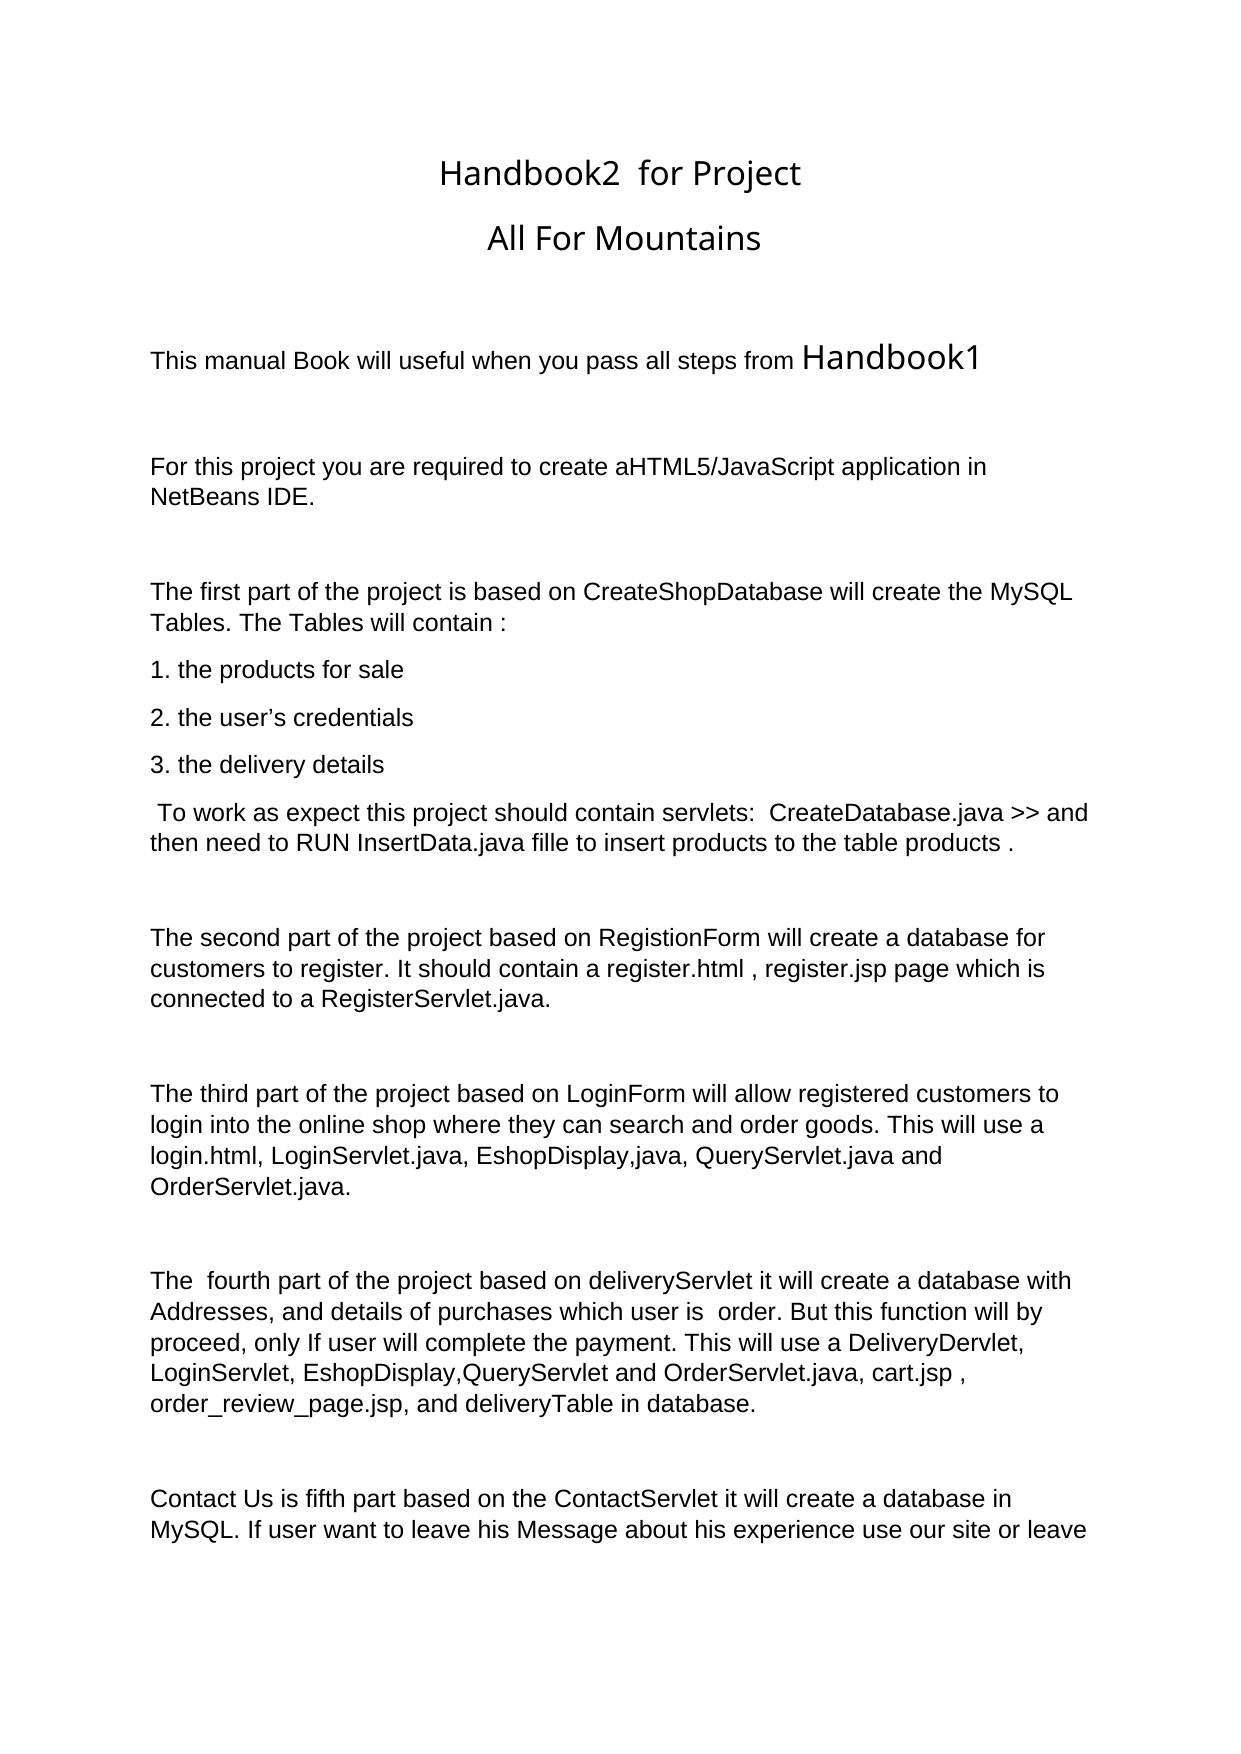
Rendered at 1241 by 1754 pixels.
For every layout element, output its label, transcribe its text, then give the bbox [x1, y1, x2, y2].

text Contact Us is fifth part based on the ContactServlet it will create a database in MySQL. If user want to leave his Message about his experience use our site or leave [150, 1484, 1090, 1543]
text This manual Book will useful when you pass all steps from Handbook1 [150, 333, 1090, 379]
text 3. the delivery details [150, 750, 1090, 779]
text 1. the products for sale [150, 655, 1090, 684]
text The third part of the project based on LoginForm will allow registered customers to login into the online shop where they can search and order goods. This will use a login.html, LoginServlet.java, EshopDisplay,java, QueryServlet.java and OrderServlet.java. [150, 1079, 1090, 1200]
text 2. the user’s credentials [150, 703, 1090, 731]
text For this project you are required to create aHTML5/JavaScript application in NetBeans IDE. [150, 452, 1090, 511]
text The fourth part of the project based on deliveryServlet it will create a database with Addresses, and details of purchases which user is order. But this function will by proceed, only If user will complete the payment. This will use a DeliveryDervlet, LoginServlet, EshopDisplay,QueryServlet and OrderServlet.java, cart.jsp , order_review_page.jsp, and deliveryTable in database. [150, 1266, 1090, 1418]
text The first part of the project is based on CreateShopDatabase will create the MySQL Tables. The Tables will contain : [150, 577, 1090, 637]
text The second part of the project based on RegistionForm will create a database for customers to register. It should contain a register.html , register.jsp page which is connected to a RegisterServlet.java. [150, 923, 1090, 1013]
text To work as expect this project should contain servlets: CreateDatabase.java >> and then need to RUN InsertData.java fille to insert products to the table products . [150, 797, 1090, 857]
text All For Mountains [150, 215, 1090, 261]
text Handbook2 for Project [150, 150, 1090, 195]
